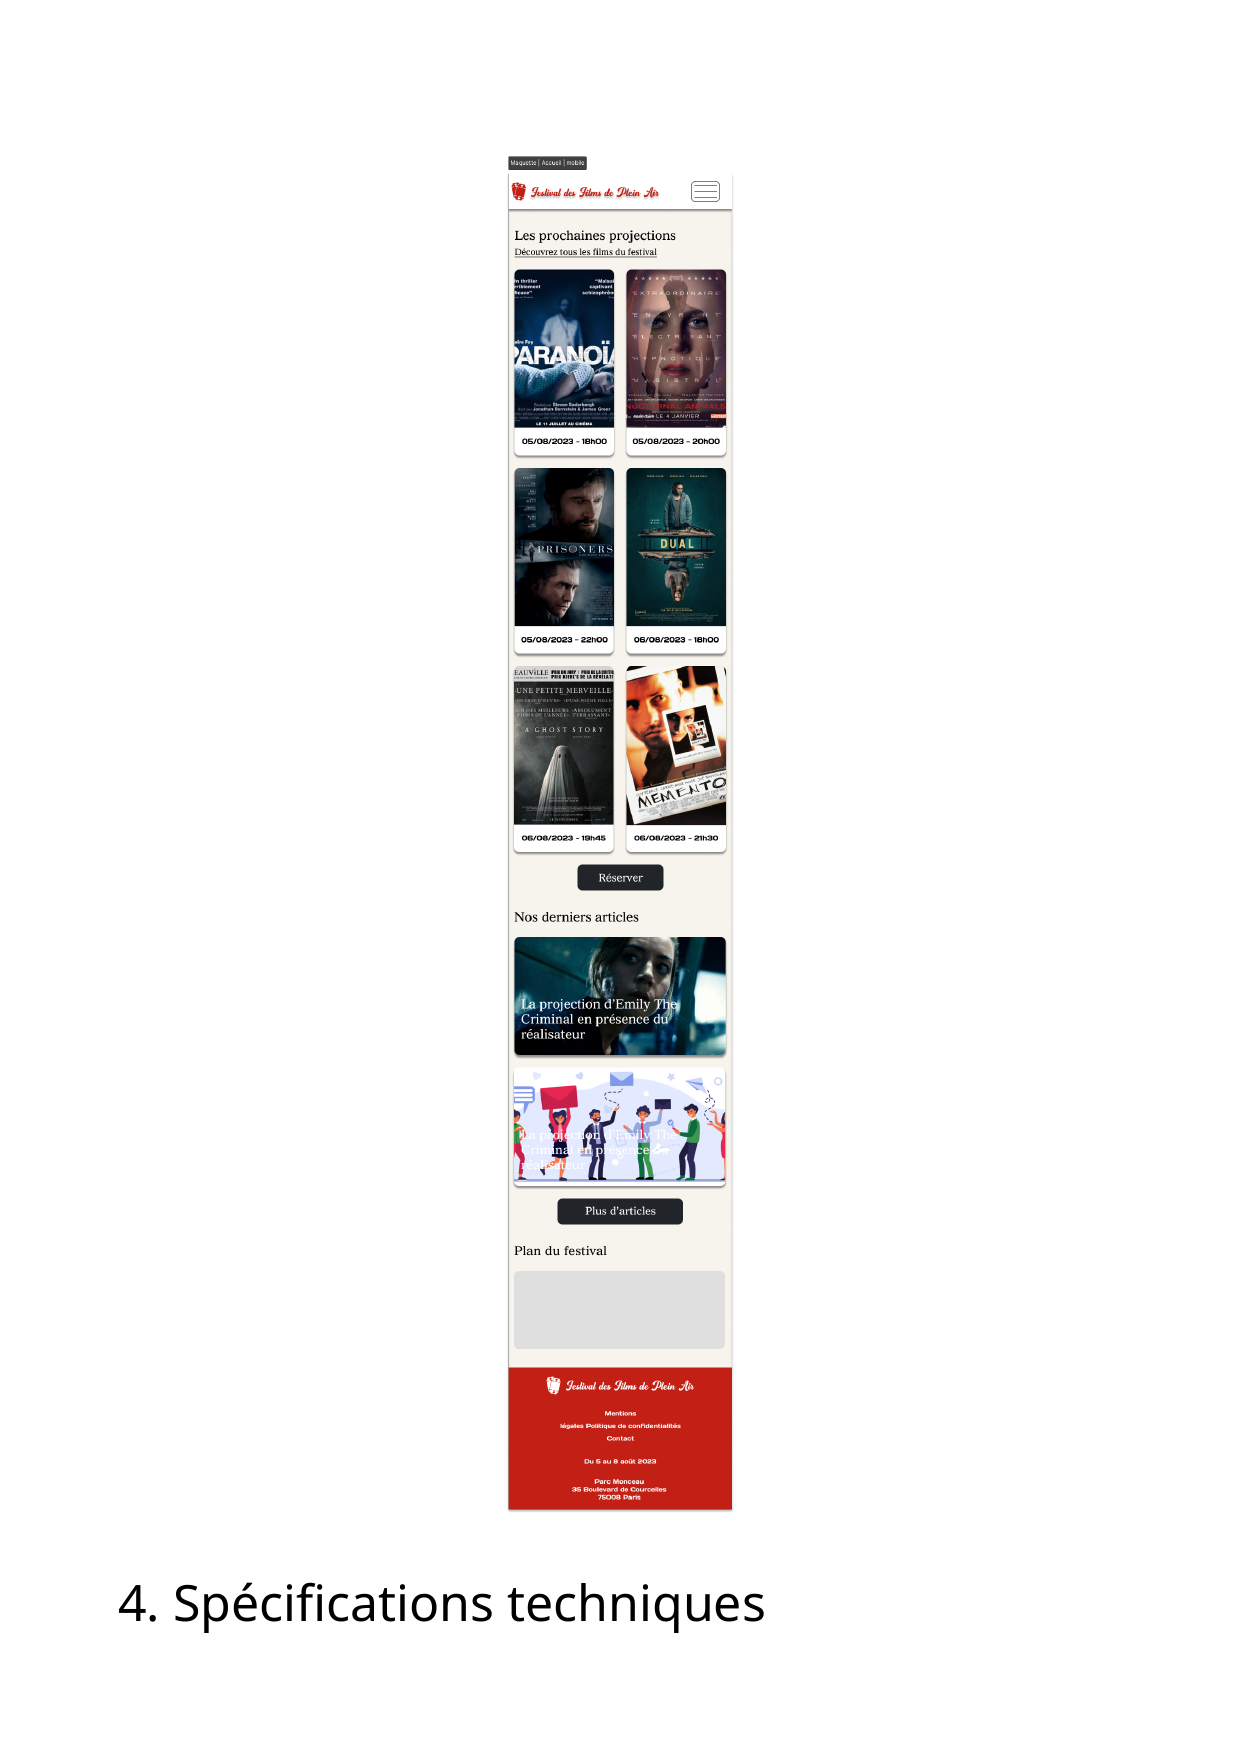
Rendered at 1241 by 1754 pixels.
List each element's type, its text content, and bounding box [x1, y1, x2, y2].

text 4. Spécifications techniques [118, 1567, 1122, 1636]
picture [486, 152, 755, 1534]
